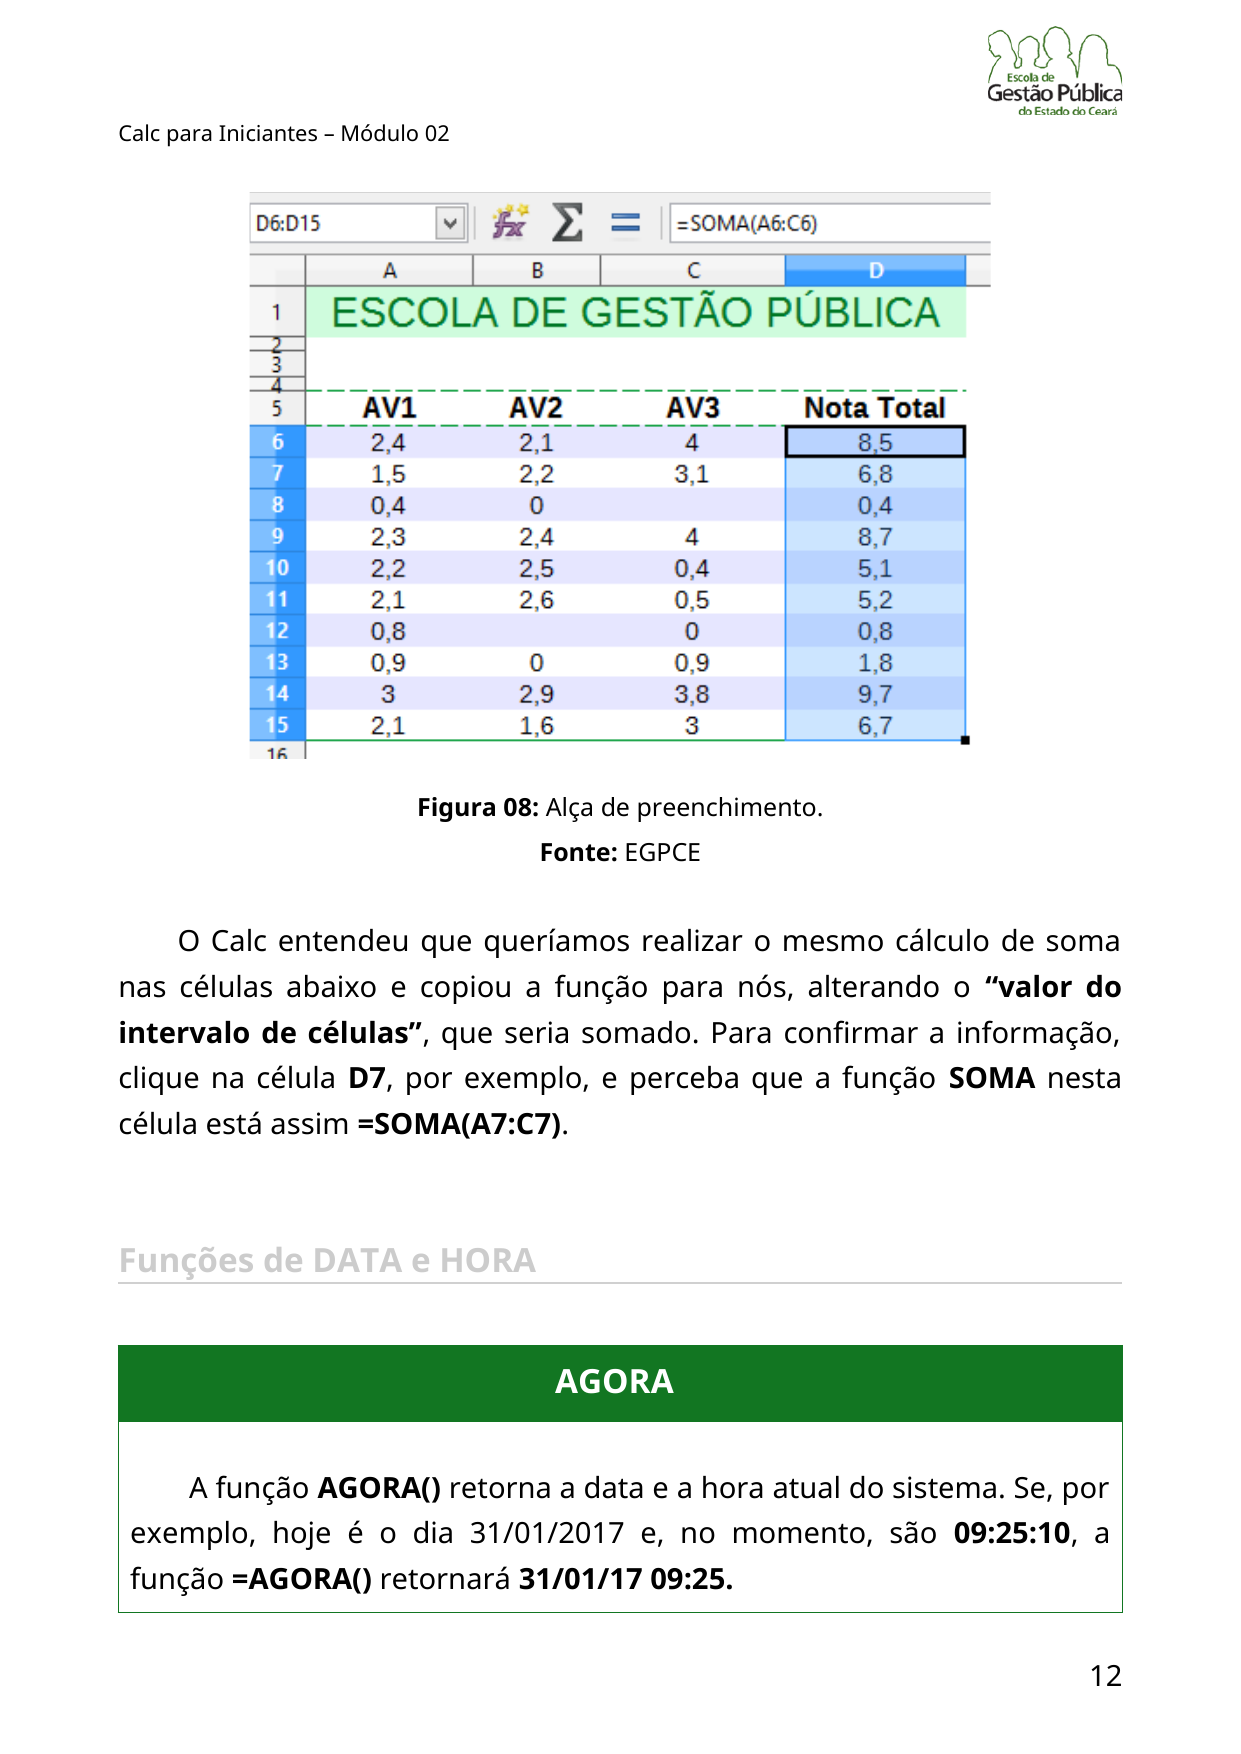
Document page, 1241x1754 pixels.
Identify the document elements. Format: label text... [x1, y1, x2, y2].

picture [249, 192, 991, 759]
text Fonte: EGPCE [249, 823, 991, 869]
picture [118, 26, 1123, 115]
text O Calc entendeu que queríamos realizar o mesmo cálculo de soma nas células abaixo e copiou a função para nós, alterando o “valor do intervalo de células”, que seria somado. Para confirmar a informação, clique na célula D7, por exemplo, e perceba que a função SOMA nesta célula está assim =SOMA(A7:C7). [118, 921, 1122, 1143]
text Figura 08: Alça de preenchimento. [249, 759, 991, 823]
subtitle Funções de DATA e HORA [118, 1206, 1122, 1282]
table_cell A função AGORA() retorna a data e a hora atual do sistema. Se, por exemplo, hoje é o dia 31/01/2017 e, no momento, são 09:25:10, a função =AGORA() retornará 31/01/17 09:25. [119, 1422, 1122, 1612]
table_header AGORA [119, 1346, 1122, 1421]
